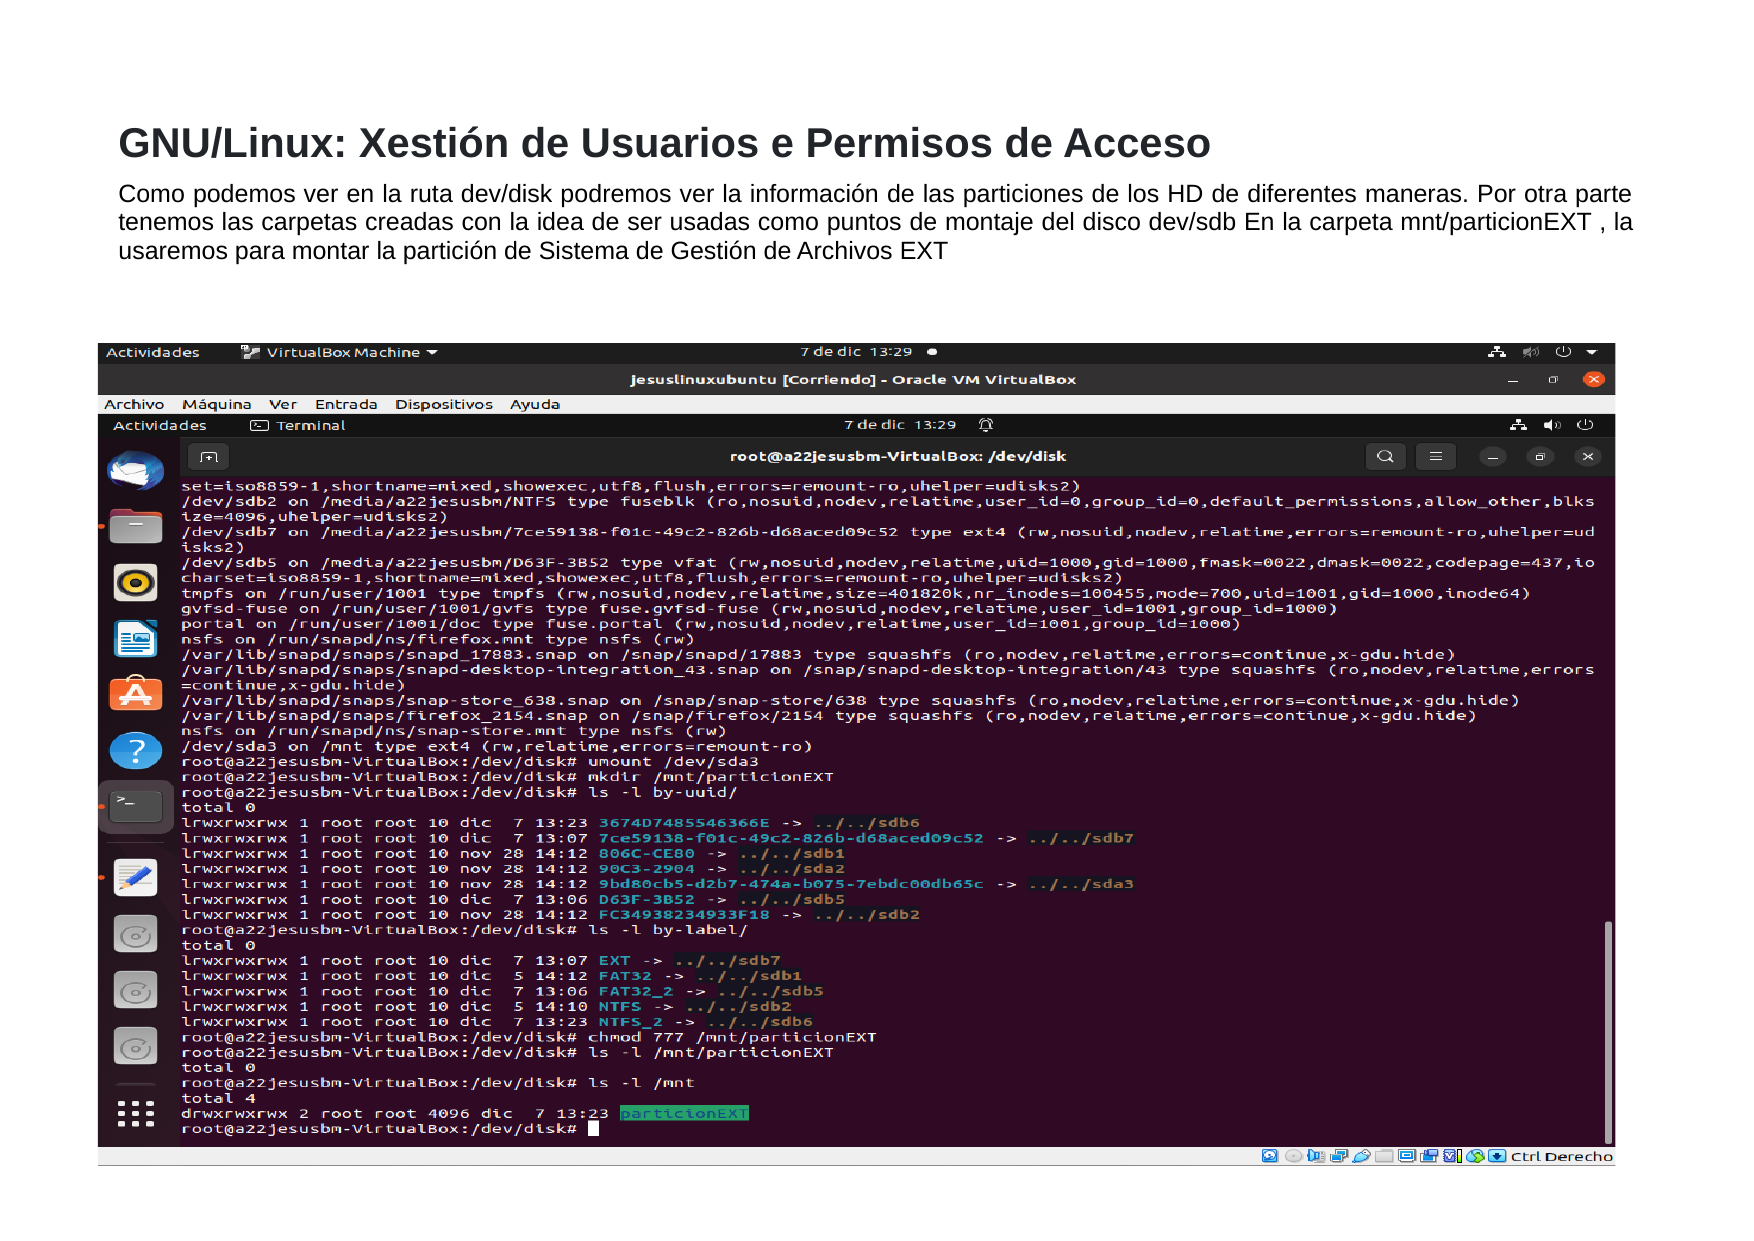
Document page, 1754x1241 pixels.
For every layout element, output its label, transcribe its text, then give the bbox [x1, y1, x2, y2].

picture [97, 343, 1616, 1166]
subtitle GNU/Linux: Xestión de Usuarios e Permisos de Acceso [118, 118, 1636, 166]
text Como podemos ver en la ruta dev/disk podremos ver la información de las particiones de los HD de diferentes maneras. Por otra parte tenemos las carpetas creadas con la idea de ser usadas como puntos de montaje del disco dev/sdb En la carpeta mnt/particionEXT , la usaremos para montar la partición de Sistema de Gestión de Archivos EXT [118, 178, 1636, 265]
